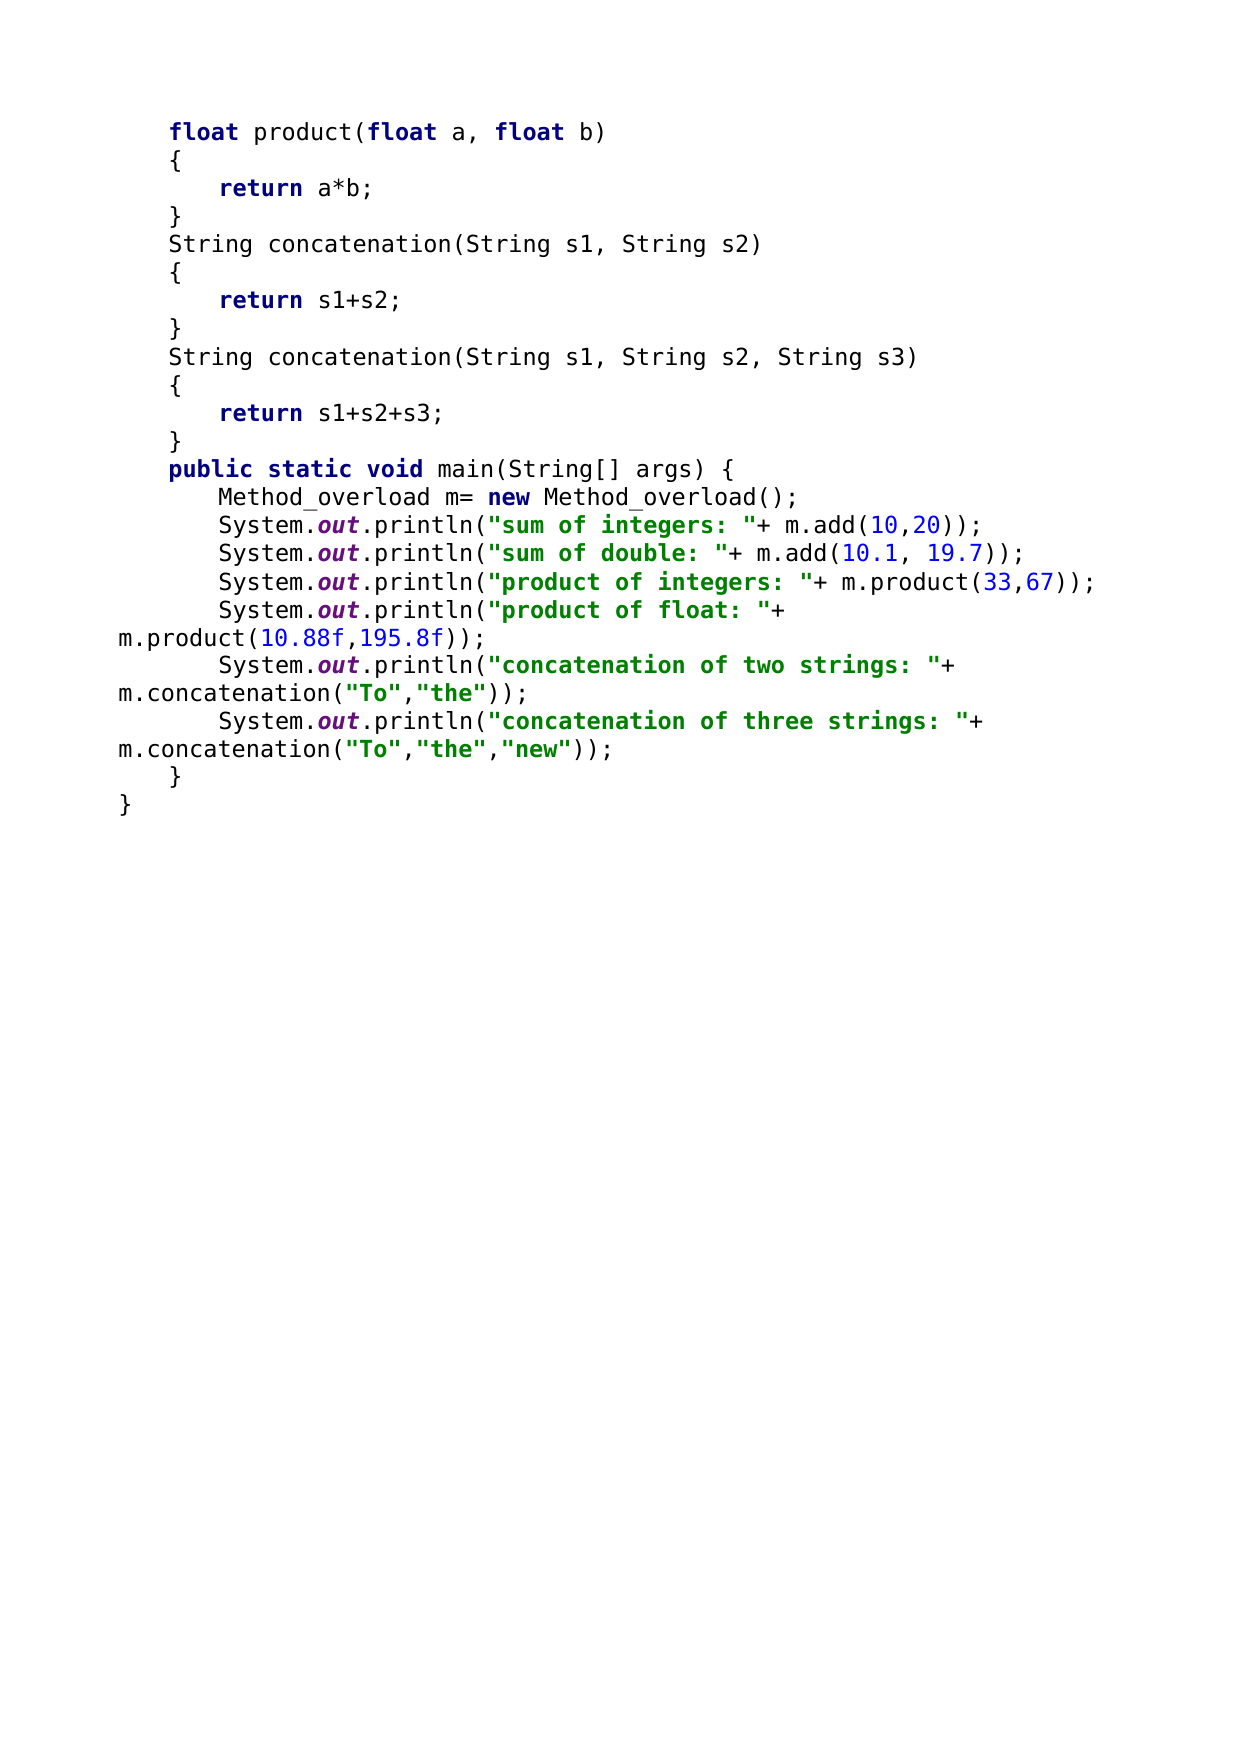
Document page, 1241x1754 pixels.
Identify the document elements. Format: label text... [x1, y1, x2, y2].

text } [118, 427, 1122, 456]
text System.out.println("sum of integers: "+ m.add(10,20)); [118, 512, 1122, 540]
text { [118, 259, 1122, 287]
text { [118, 146, 1122, 174]
text return s1+s2; [118, 287, 1122, 315]
text System.out.println("concatenation of two strings: "+ m.concatenation("To","the")); [118, 652, 1122, 707]
text System.out.println("product of integers: "+ m.product(33,67)); [118, 568, 1122, 596]
text String concatenation(String s1, String s2) [118, 231, 1122, 259]
text } [118, 791, 1122, 818]
text System.out.println("sum of double: "+ m.add(10.1, 19.7)); [118, 540, 1122, 568]
text Method_overload m= new Method_overload(); [118, 484, 1122, 512]
text public static void main(String[] args) { [118, 456, 1122, 484]
text float product(float a, float b) [118, 118, 1122, 146]
text System.out.println("product of float: "+ m.product(10.88f,195.8f)); [118, 596, 1122, 652]
text return s1+s2+s3; [118, 399, 1122, 427]
text System.out.println("concatenation of three strings: "+ m.concatenation("To","the","new")); [118, 707, 1122, 763]
text } [118, 202, 1122, 231]
text { [118, 371, 1122, 399]
text return a*b; [118, 174, 1122, 202]
text String concatenation(String s1, String s2, String s3) [118, 343, 1122, 371]
text } [118, 315, 1122, 343]
text } [118, 763, 1122, 791]
